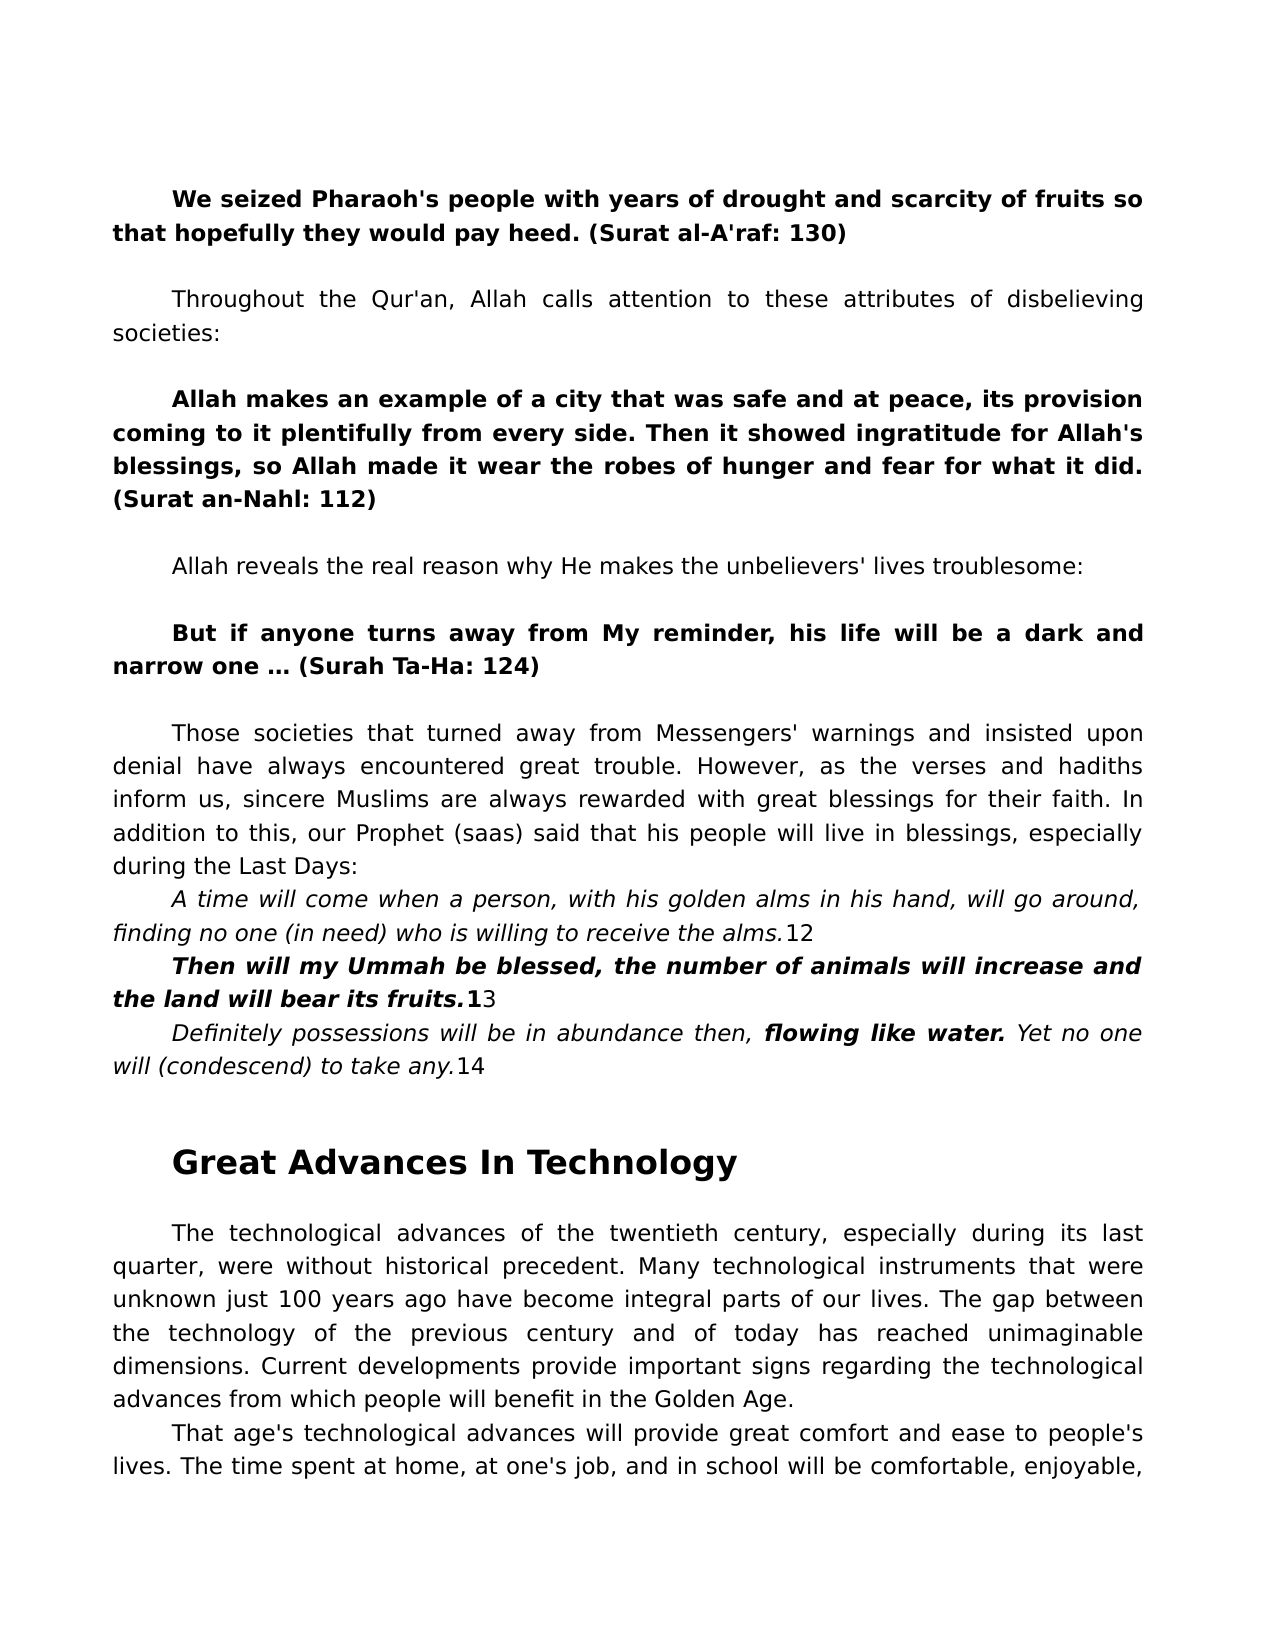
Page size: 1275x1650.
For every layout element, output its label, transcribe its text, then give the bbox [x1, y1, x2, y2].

text That age's technological advances will provide great comfort and ease to people's lives. The time spent at home, at one's job, and in school will be comfortable, enjoyable, [112, 1414, 1145, 1481]
text Allah makes an example of a city that was safe and at peace, its provision coming to it plentifully from every side. Then it showed ingratitude for Allah's blessings, so Allah made it wear the robes of hunger and fear for what it did. (Surat an-Nahl: 112) [112, 381, 1145, 514]
text The technological advances of the twentieth century, especially during its last quarter, were without historical precedent. Many technological instruments that were unknown just 100 years ago have become integral parts of our lives. The gap between the technology of the previous century and of today has reached unimaginable dimensions. Current developments provide important signs regarding the technological advances from which people will benefit in the Golden Age. [112, 1214, 1145, 1414]
text Allah reveals the real reason why He makes the unbelievers' lives troublesome: [112, 548, 1145, 581]
text We seized Pharaoh's people with years of drought and scarcity of fruits so that hopefully they would pay heed. (Surat al-A'raf: 130) [112, 181, 1145, 248]
text Those societies that turned away from Messengers' warnings and insisted upon denial have always encountered great trouble. However, as the verses and hadiths inform us, sincere Muslims are always rewarded with great blessings for their faith. In addition to this, our Prophet (saas) said that his people will live in blessings, especially during the Last Days: [112, 714, 1145, 881]
text Great Advances In Technology [112, 1148, 1145, 1181]
text Then will my Ummah be blessed, the number of animals will increase and the land will bear its fruits.13 [112, 948, 1145, 1014]
text A time will come when a person, with his golden alms in his hand, will go around, finding no one (in need) who is willing to receive the alms.12 [112, 881, 1145, 948]
text Throughout the Qur'an, Allah calls attention to these attributes of disbelieving societies: [112, 281, 1145, 348]
text Definitely possessions will be in abundance then, flowing like water. Yet no one will (condescend) to take any.14 [112, 1014, 1145, 1081]
text But if anyone turns away from My reminder, his life will be a dark and narrow one … (Surah Ta-Ha: 124) [112, 614, 1145, 681]
